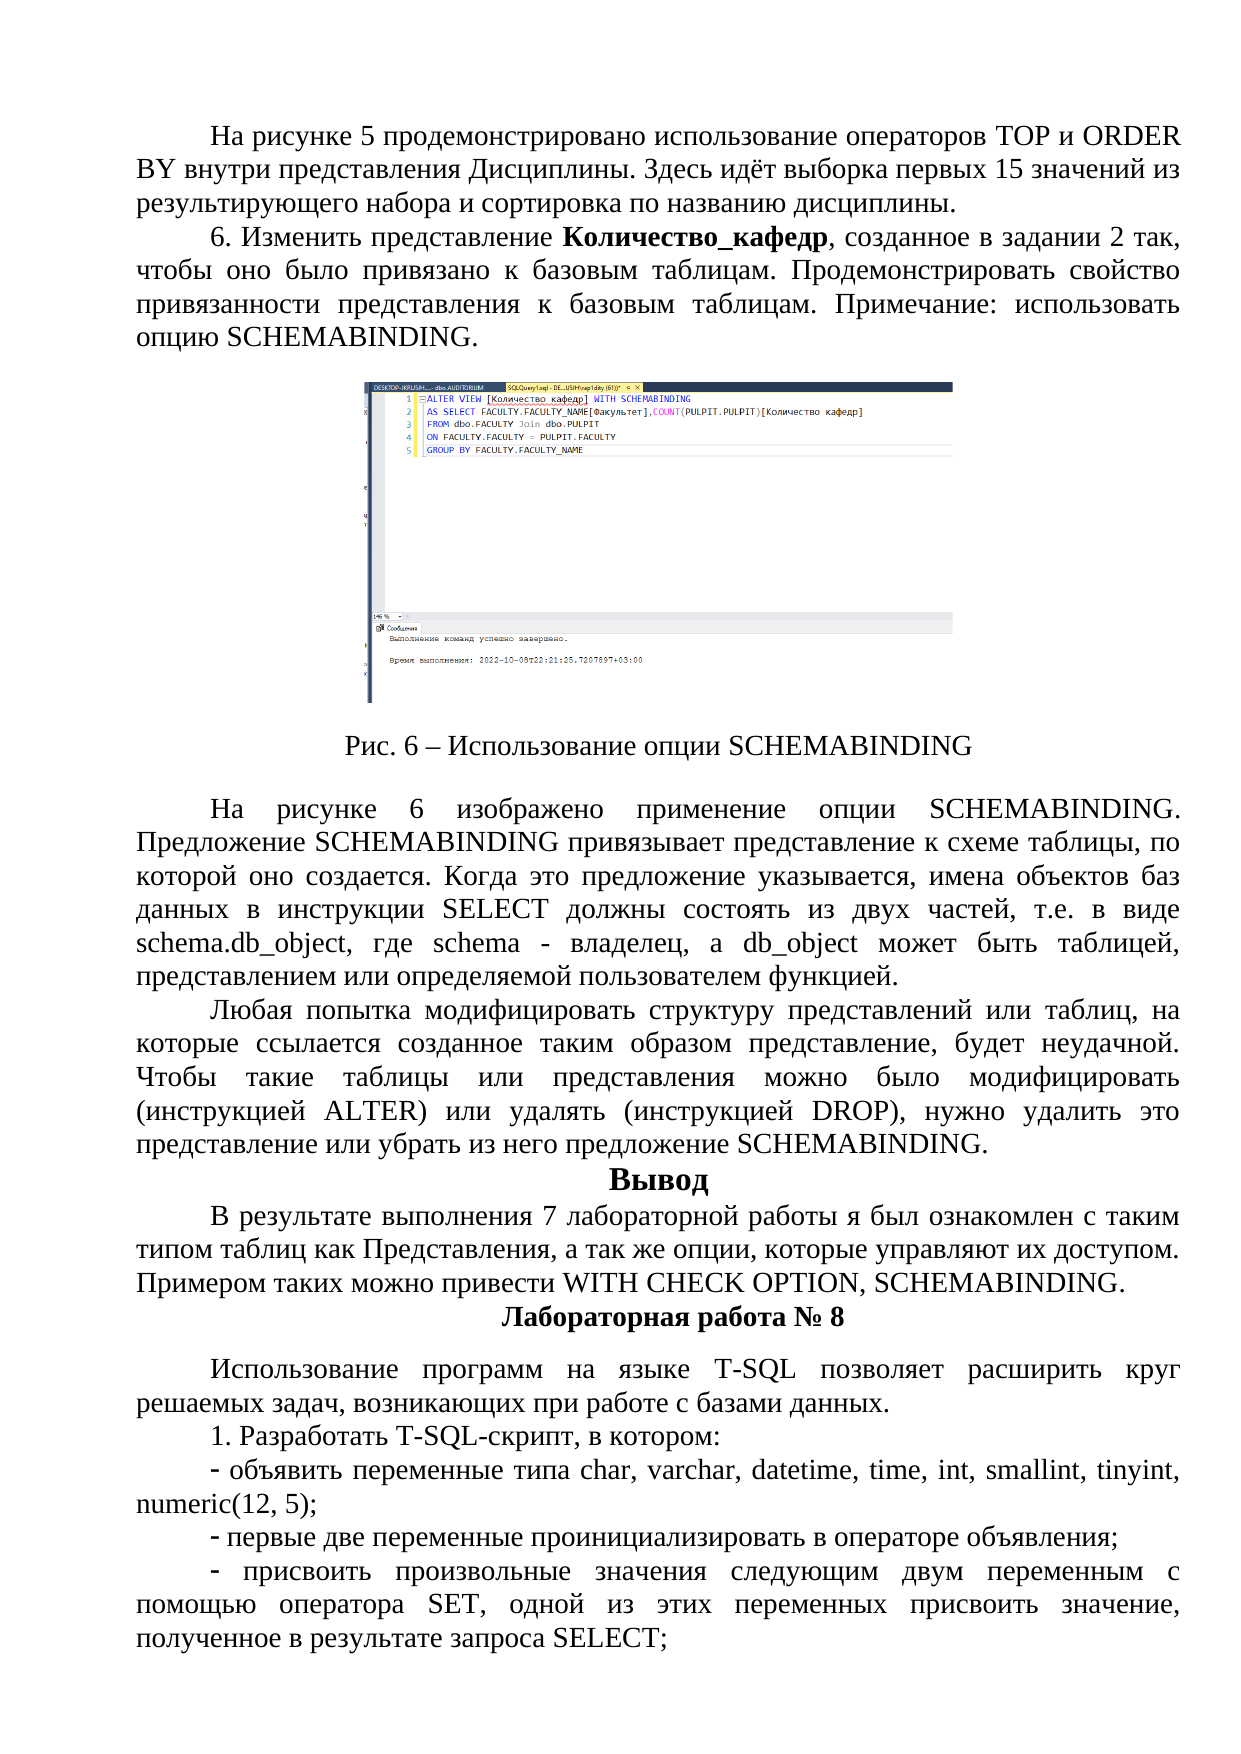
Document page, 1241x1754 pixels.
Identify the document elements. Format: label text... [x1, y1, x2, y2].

text На рисунке 5 продемонстрировано использование операторов TOP и ORDER BY внутри представления Дисциплины. Здесь идёт выборка первых 15 значений из результирующего набора и сортировка по названию дисциплины. [136, 118, 1181, 219]
picture [364, 382, 953, 703]
text  первые две переменные проинициализировать в операторе объявления; [136, 1519, 1181, 1553]
text На рисунке 6 изображено применение опции SCHEMABINDING. Предложение SCHEMABINDING привязывает представление к схеме таблицы, по которой оно создается. Когда это предложение указывается, имена объектов баз данных в инструкции SELECT должны состоять из двух частей, т.е. в виде schema.db_object, где schema - владелец, а db_object может быть таблицей, представлением или определяемой пользователем функцией. [136, 791, 1181, 992]
text Рис. 6 – Использование опции SCHEMABINDING [136, 728, 1181, 762]
text Любая попытка модифицировать структуру представлений или таблиц, на которые ссылается созданное таким образом представление, будет неудачной. Чтобы такие таблицы или представления можно было модифицировать (инструкцией ALTER) или удалять (инструкцией DROP), нужно удалить это представление или убрать из него предложение SCHEMABINDING. [136, 992, 1181, 1160]
text В результате выполнения 7 лабораторной работы я был ознакомлен с таким типом таблиц как Представления, а так же опции, которые управляют их доступом. Примером таких можно привести WITH CHECK OPTION, SCHEMABINDING. [136, 1198, 1181, 1299]
text  присвоить произвольные значения следующим двум переменным с помощью оператора SET, одной из этих переменных присвоить значение, полученное в результате запроса SELECT; [136, 1553, 1181, 1654]
text Использование программ на языке T-SQL позволяет расширить круг решаемых задач, возникающих при работе с базами данных. [136, 1351, 1181, 1418]
text 1. Разработать T-SQL-скрипт, в котором: [136, 1418, 1181, 1452]
text  объявить переменные типа char, varchar, datetime, time, int, smallint, tinyint, numeric(12, 5); [136, 1452, 1181, 1519]
text 6. Изменить представление Количество_кафедр, созданное в задании 2 так, чтобы оно было привязано к базовым таблицам. Продемонстрировать свойство привязанности представления к базовым таблицам. Примечание: использовать опцию SCHEMABINDING. [136, 219, 1181, 353]
text Вывод [136, 1160, 1181, 1198]
text Лабораторная работа № 8 [136, 1299, 1181, 1332]
